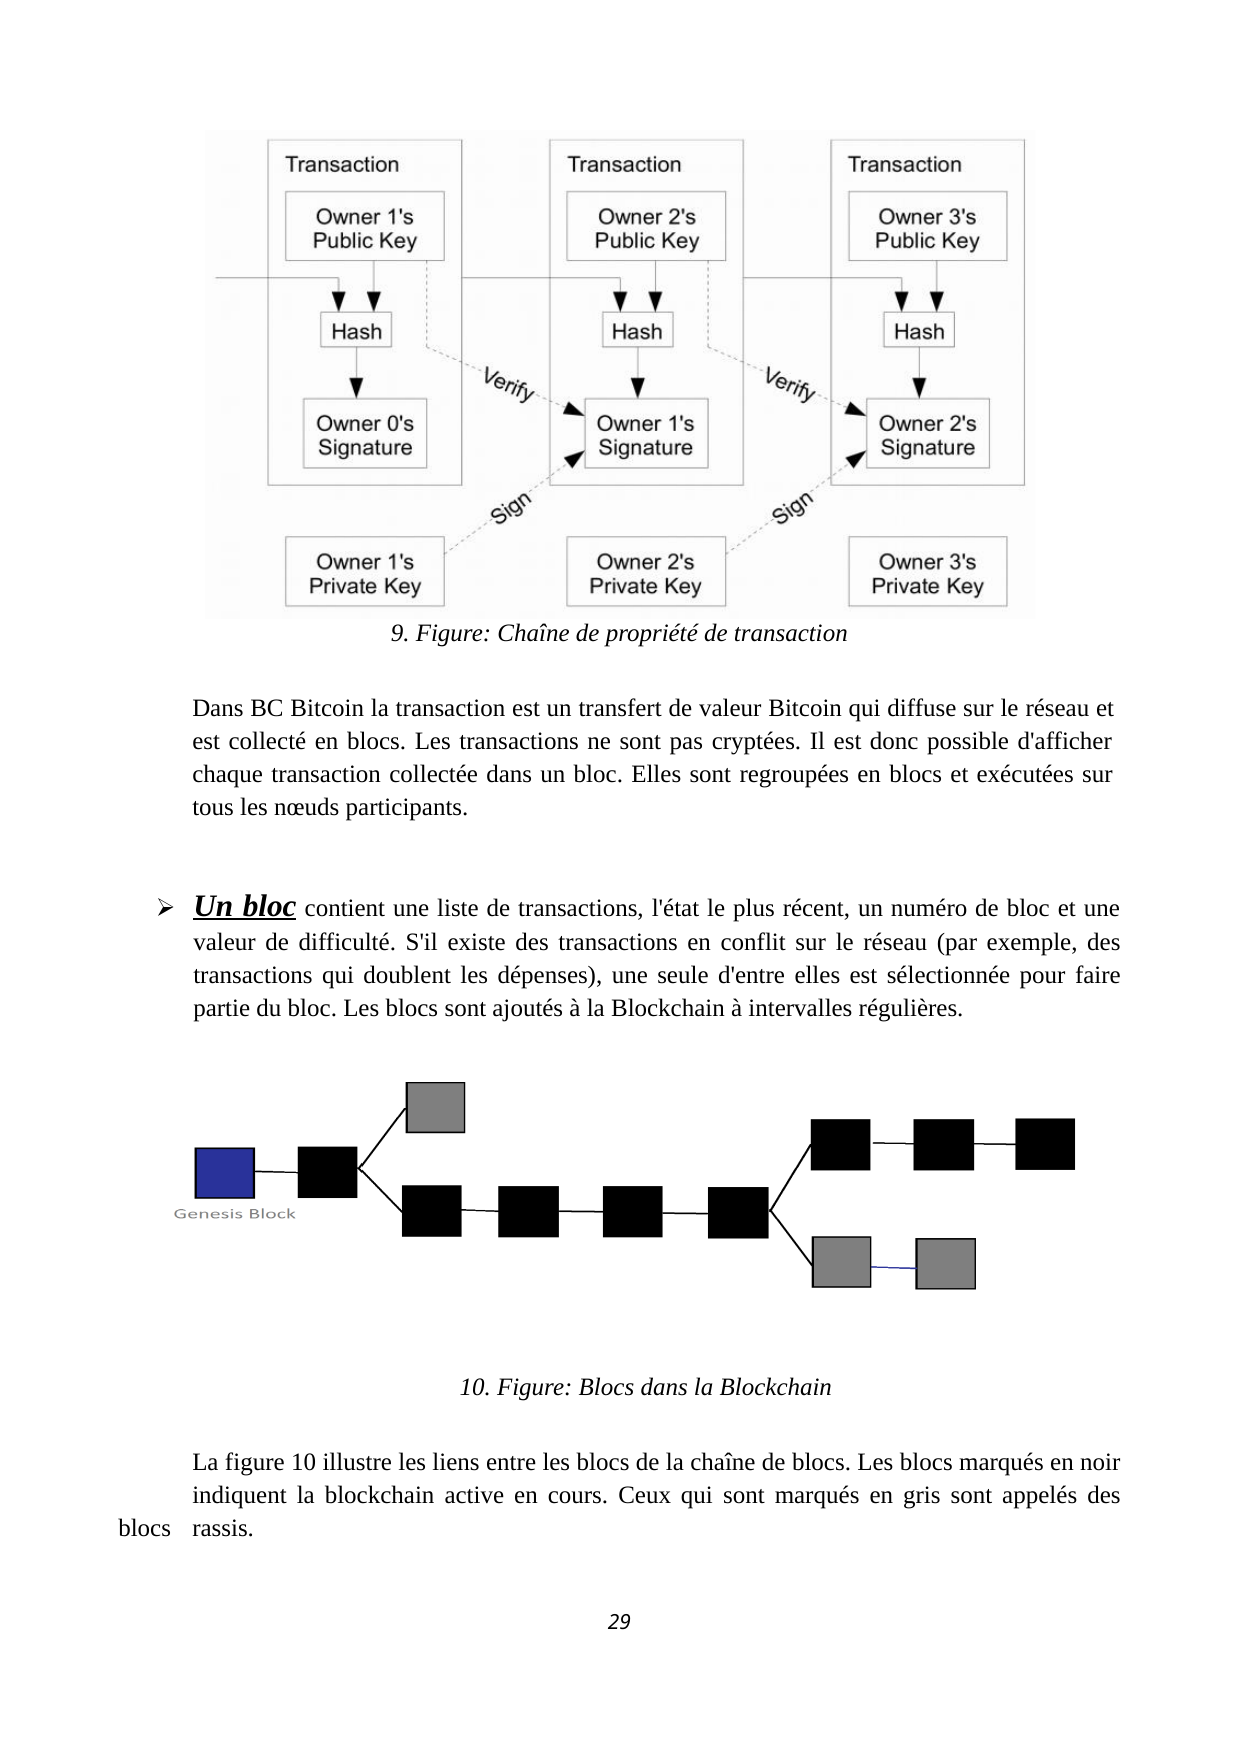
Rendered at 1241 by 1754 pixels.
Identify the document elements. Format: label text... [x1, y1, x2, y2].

list Un bloc contient une liste de transactions, l'état le plus récent, un numéro de bloc et une valeur de difficulté. S'il existe des transactions en conflit sur le réseau (par exemple, des transactions qui doublent les dépenses), une seule d'entre elles est sélectionnée pour faire partie du bloc. Les blocs sont ajoutés à la Blockchain à intervalles régulières. [156, 887, 1122, 1022]
text 10. Figure: Blocs dans la Blockchain [173, 1373, 1120, 1401]
picture [205, 130, 1036, 619]
text Dans BC Bitcoin la transaction est un transfert de valeur Bitcoin qui diffuse sur le réseau et est collecté en blocs. Les transactions ne sont pas cryptées. Il est donc possible d'afficher chaque transaction collectée dans un bloc. Elles sont regroupées en blocs et exécutées sur tous les nœuds participants. [118, 693, 1122, 821]
text 9. Figure: Chaîne de propriété de transaction [205, 619, 1036, 647]
text La figure 10 illustre les liens entre les blocs de la chaîne de blocs. Les blocs marqués en noir indiquent la blockchain active en cours. Ceux qui sont marqués en gris sont appelés des blocs rassis. [118, 1447, 1122, 1541]
picture [173, 1067, 1121, 1373]
